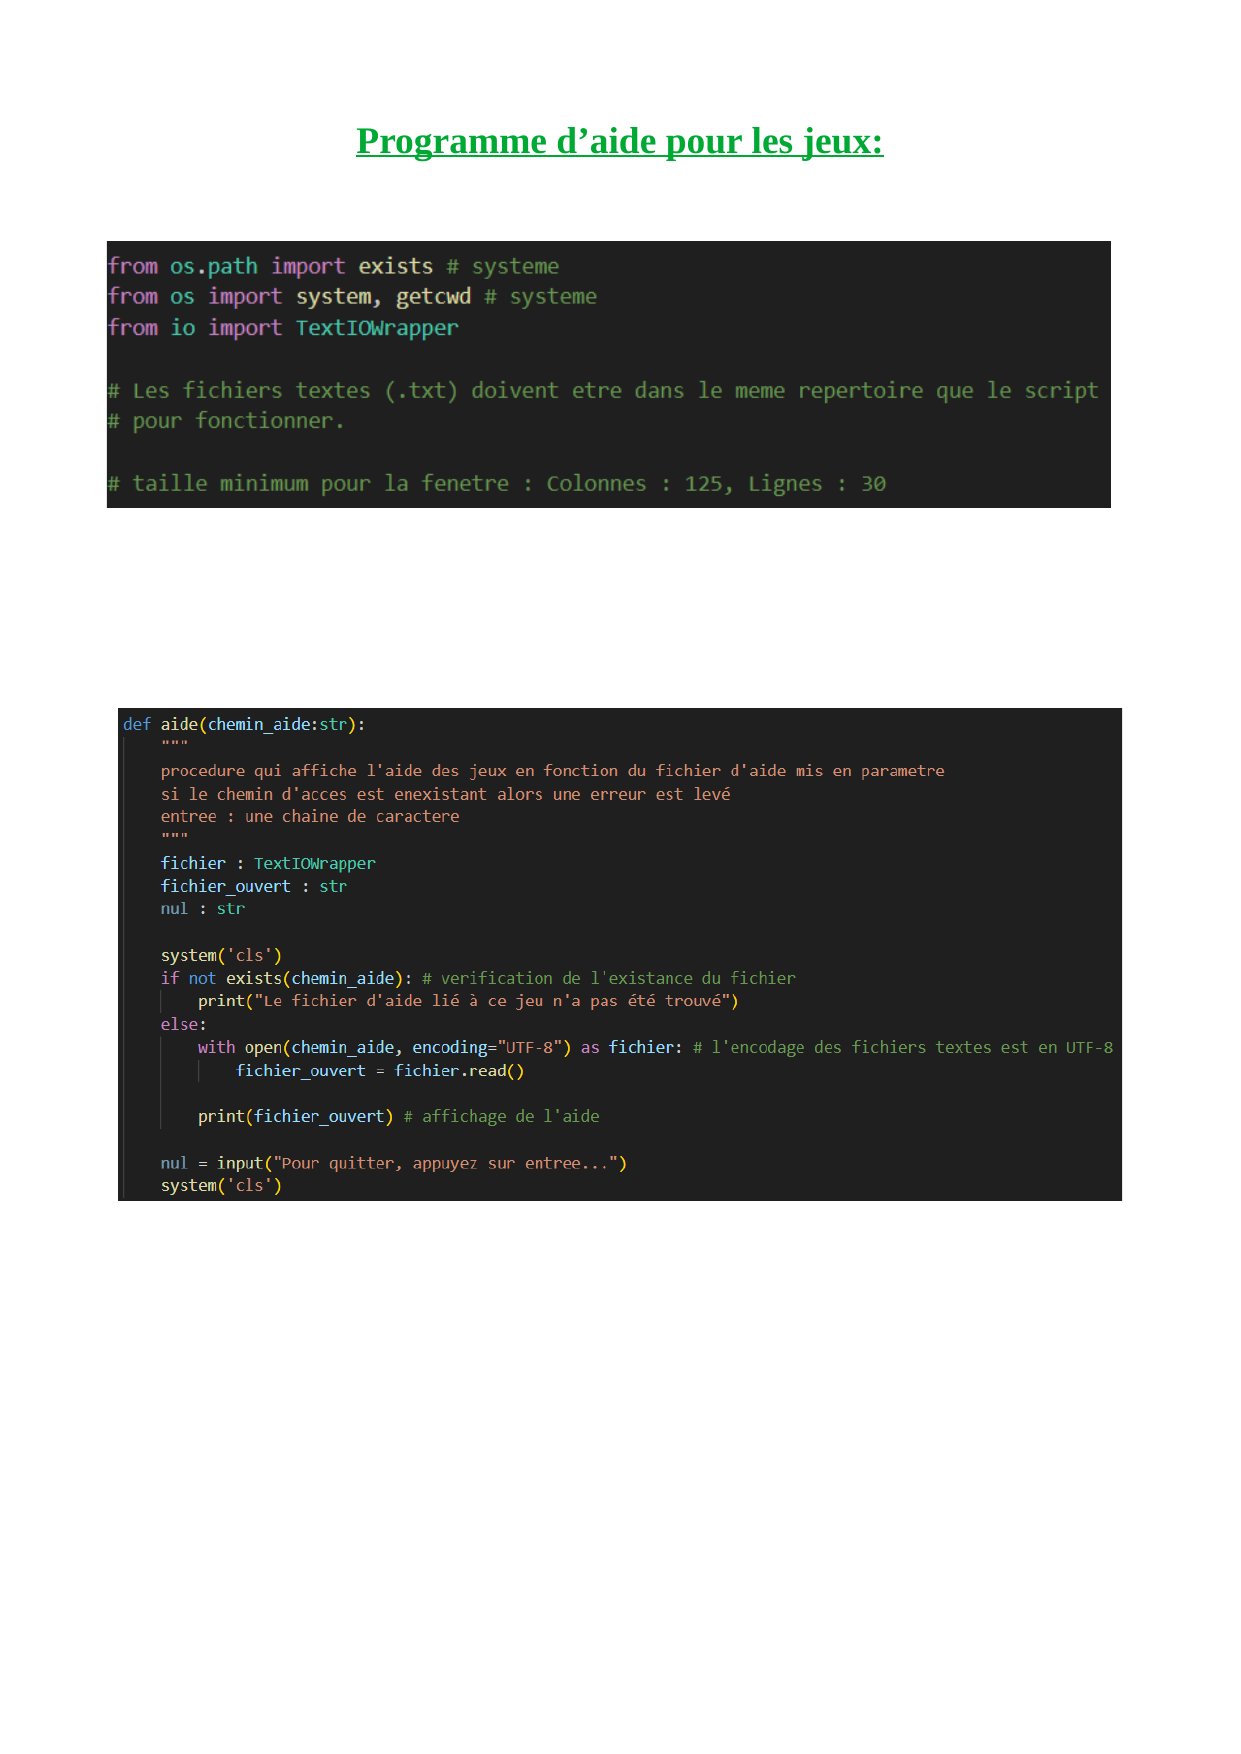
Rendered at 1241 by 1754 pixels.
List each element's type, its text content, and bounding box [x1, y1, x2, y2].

text Programme d’aide pour les jeux: [118, 118, 1122, 161]
picture [118, 708, 1123, 1201]
picture [106, 241, 1111, 508]
